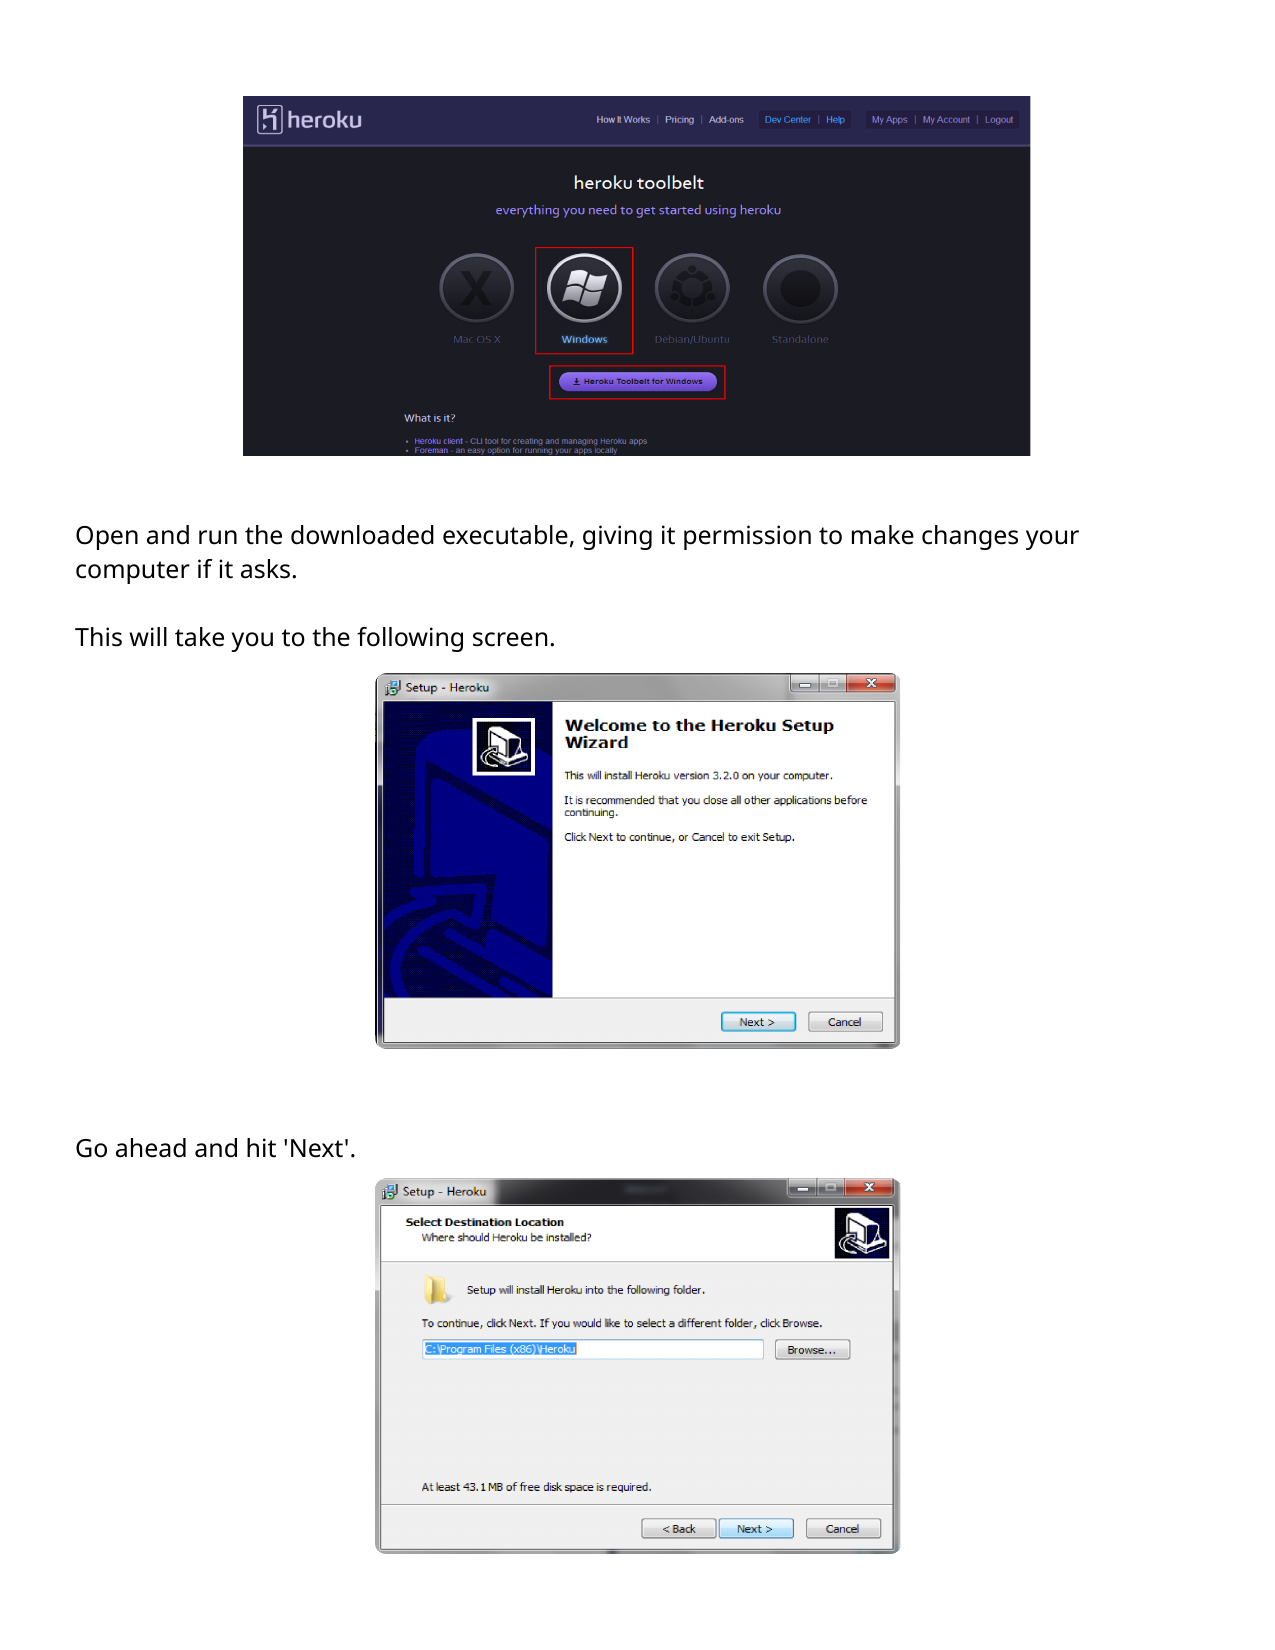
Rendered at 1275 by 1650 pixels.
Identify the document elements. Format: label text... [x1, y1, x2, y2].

picture [375, 673, 901, 1049]
picture [243, 96, 1031, 456]
text This will take you to the following screen. [75, 620, 1200, 654]
text Open and run the downloaded executable, giving it permission to make changes your computer if it asks. [75, 518, 1200, 586]
picture [375, 1178, 901, 1554]
text Go ahead and hit 'Next'. [75, 1131, 1200, 1165]
